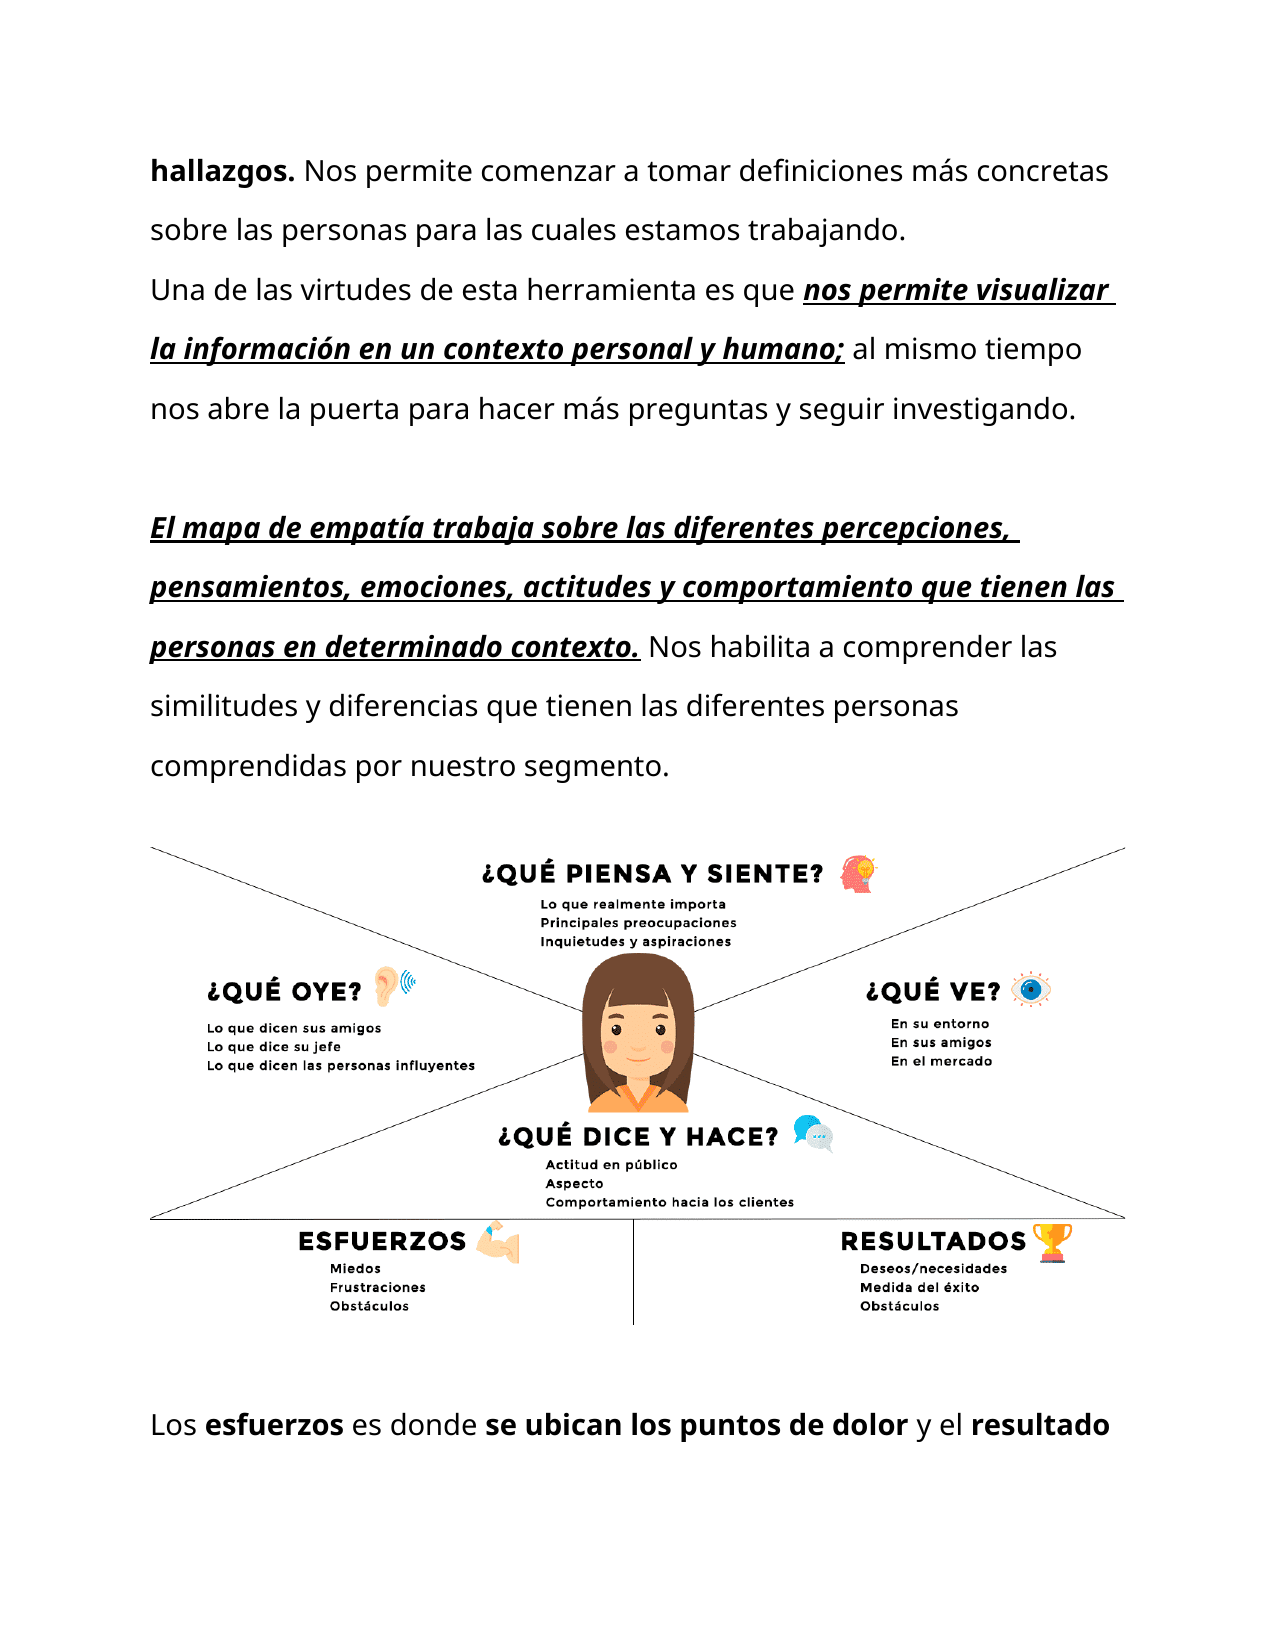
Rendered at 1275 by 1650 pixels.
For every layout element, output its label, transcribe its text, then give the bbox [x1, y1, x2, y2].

text hallazgos. Nos permite comenzar a tomar definiciones más concretas sobre las personas para las cuales estamos trabajando. [150, 150, 1125, 249]
picture [150, 847, 1125, 1325]
text Una de las virtudes de esta herramienta es que nos permite visualizar la información en un contexto personal y humano; al mismo tiempo nos abre la puerta para hacer más preguntas y seguir investigando. [150, 269, 1125, 428]
text El mapa de empatía trabaja sobre las diferentes percepciones, pensamientos, emociones, actitudes y comportamiento que tienen las personas en determinado contexto. Nos habilita a comprender las similitudes y diferencias que tienen las diferentes personas comprendidas por nuestro segmento. [150, 507, 1125, 784]
text Los esfuerzos es donde se ubican los puntos de dolor y el resultado [150, 1404, 1125, 1443]
